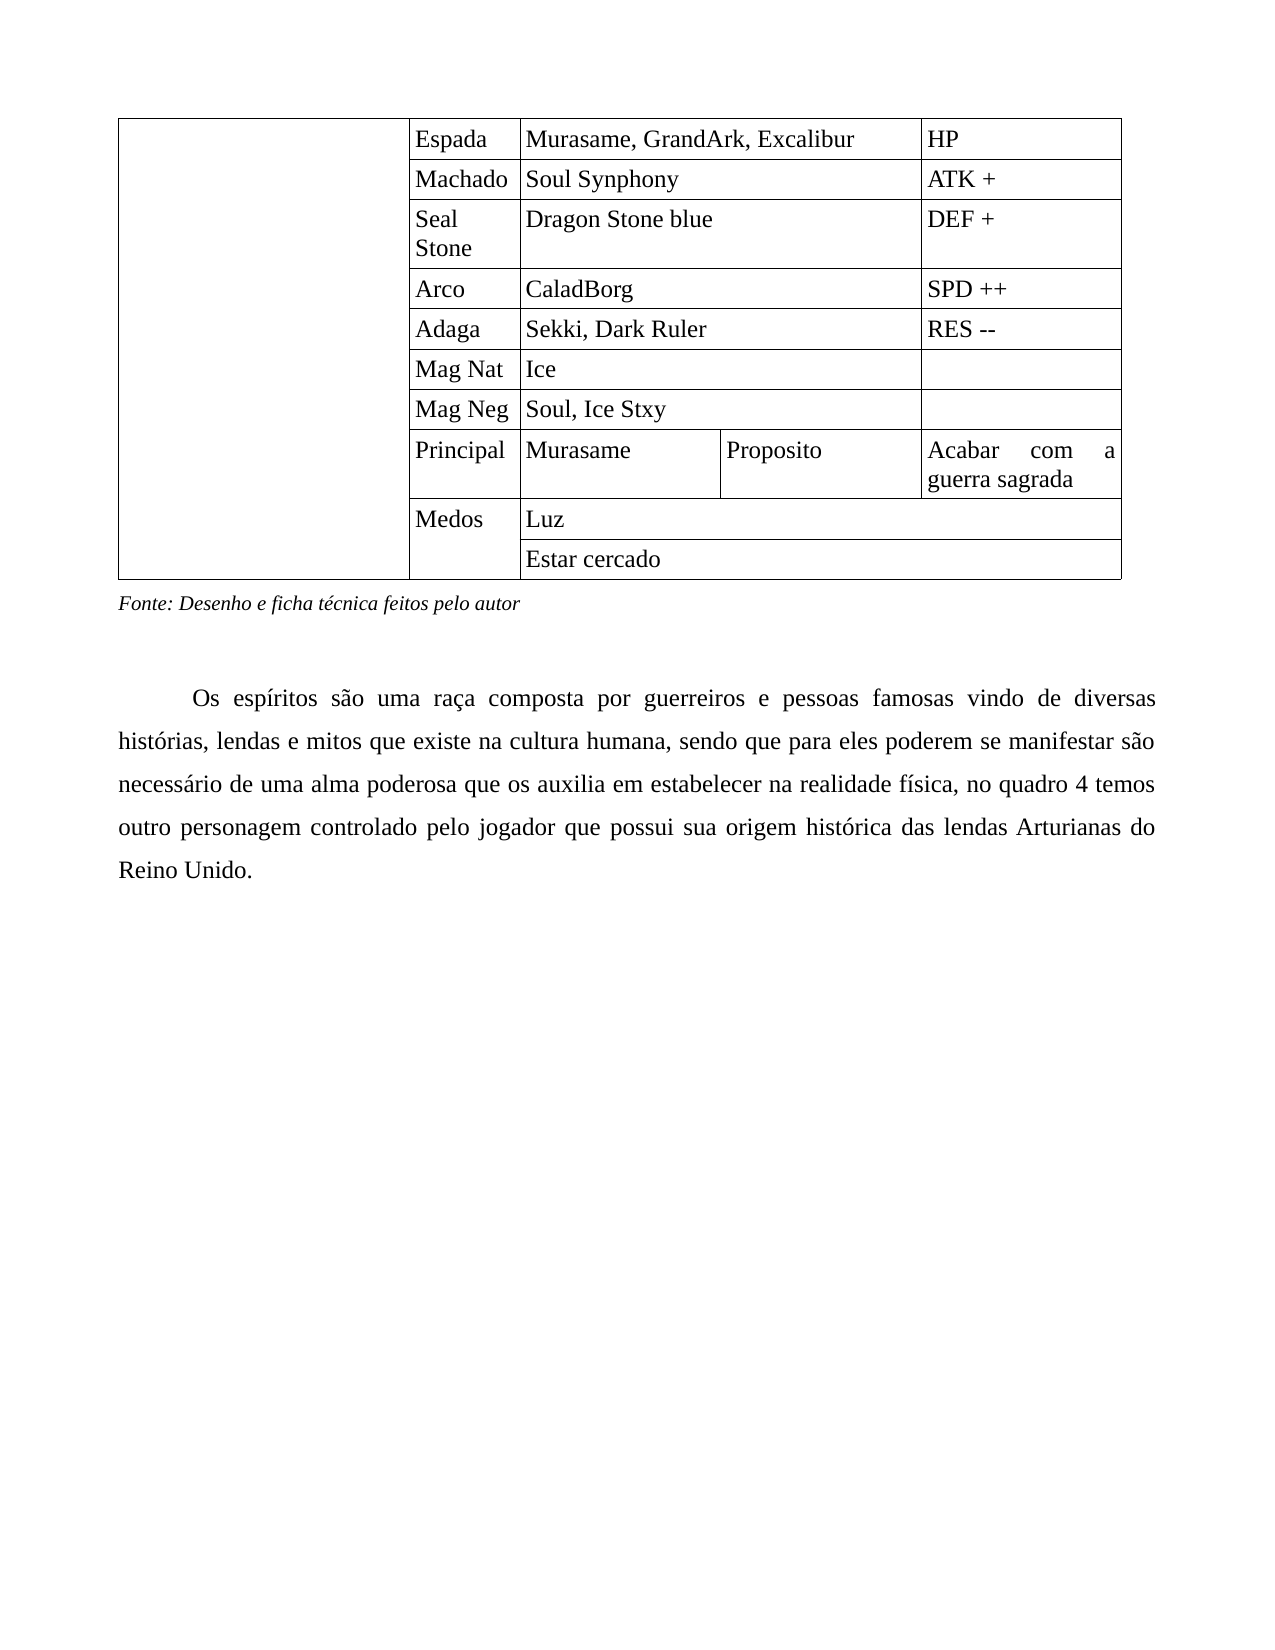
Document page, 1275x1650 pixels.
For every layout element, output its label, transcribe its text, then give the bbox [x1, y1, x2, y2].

table_cell Luz [521, 499, 1121, 538]
text Os espíritos são uma raça composta por guerreiros e pessoas famosas vindo de diversas histórias, lendas e mitos que existe na cultura humana, sendo que para eles poderem se manifestar são necessário de uma alma poderosa que os auxilia em estabelecer na realidade física, no quadro 4 temos outro personagem controlado pelo jogador que possui sua origem histórica das lendas Arturianas do Reino Unido. [118, 683, 1157, 884]
table_cell Arco [410, 269, 520, 308]
text Fonte: Desenho e ficha técnica feitos pelo autor [118, 591, 1157, 615]
table_cell ATK + [922, 160, 1121, 199]
table_cell Murasame [521, 430, 720, 498]
table_cell Proposito [721, 430, 921, 498]
table_cell Soul Synphony [521, 160, 921, 199]
table_cell Espada [410, 119, 520, 158]
table_cell Seal Stone [410, 200, 520, 268]
table_cell Estar cercado [521, 540, 1121, 579]
table_cell HP [922, 119, 1121, 158]
table_cell Soul, Ice Stxy [521, 390, 921, 429]
table_cell Mag Nat [410, 350, 520, 389]
table_cell Ice [521, 350, 921, 389]
table_cell SPD ++ [922, 269, 1121, 308]
table_header [119, 119, 409, 579]
table_cell Principal [410, 430, 520, 498]
table_cell DEF + [922, 200, 1121, 268]
table_cell Murasame, GrandArk, Excalibur [521, 119, 921, 158]
table_cell Dragon Stone blue [521, 200, 921, 268]
table_cell Adaga [410, 309, 520, 348]
table_cell Machado [410, 160, 520, 199]
table_cell Mag Neg [410, 390, 520, 429]
table_cell RES -- [922, 309, 1121, 348]
table_cell CaladBorg [521, 269, 921, 308]
table_cell [922, 390, 1121, 429]
table_cell Sekki, Dark Ruler [521, 309, 921, 348]
table_cell Acabar com a guerra sagrada [922, 430, 1121, 498]
table_cell [922, 350, 1121, 389]
table_cell Medos [410, 499, 520, 579]
